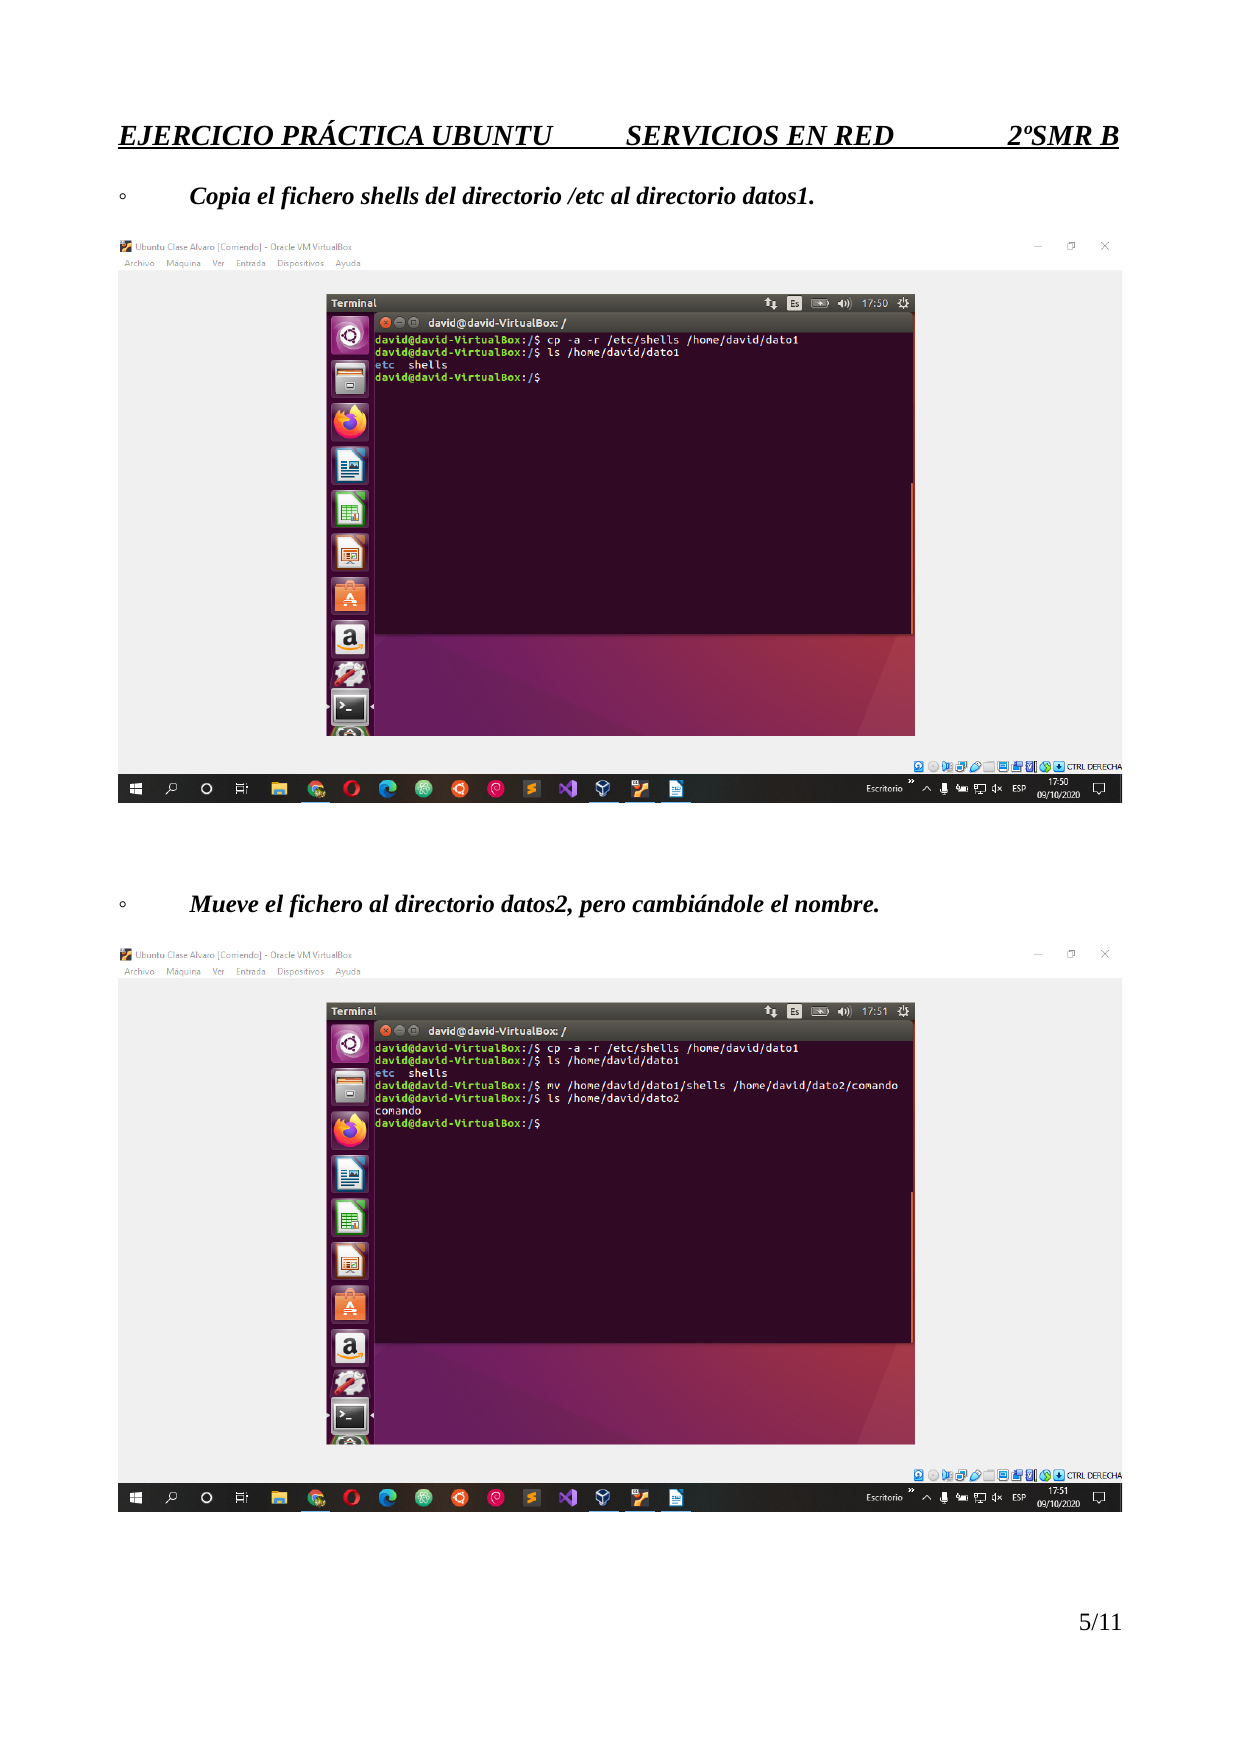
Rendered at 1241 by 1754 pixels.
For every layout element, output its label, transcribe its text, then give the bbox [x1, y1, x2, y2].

picture [118, 238, 1123, 803]
picture [118, 946, 1123, 1512]
text ◦ Copia el fichero shells del directorio /etc al directorio datos1. [118, 181, 1122, 210]
text ◦ Mueve el fichero al directorio datos2, pero cambiándole el nombre. [118, 889, 1122, 918]
